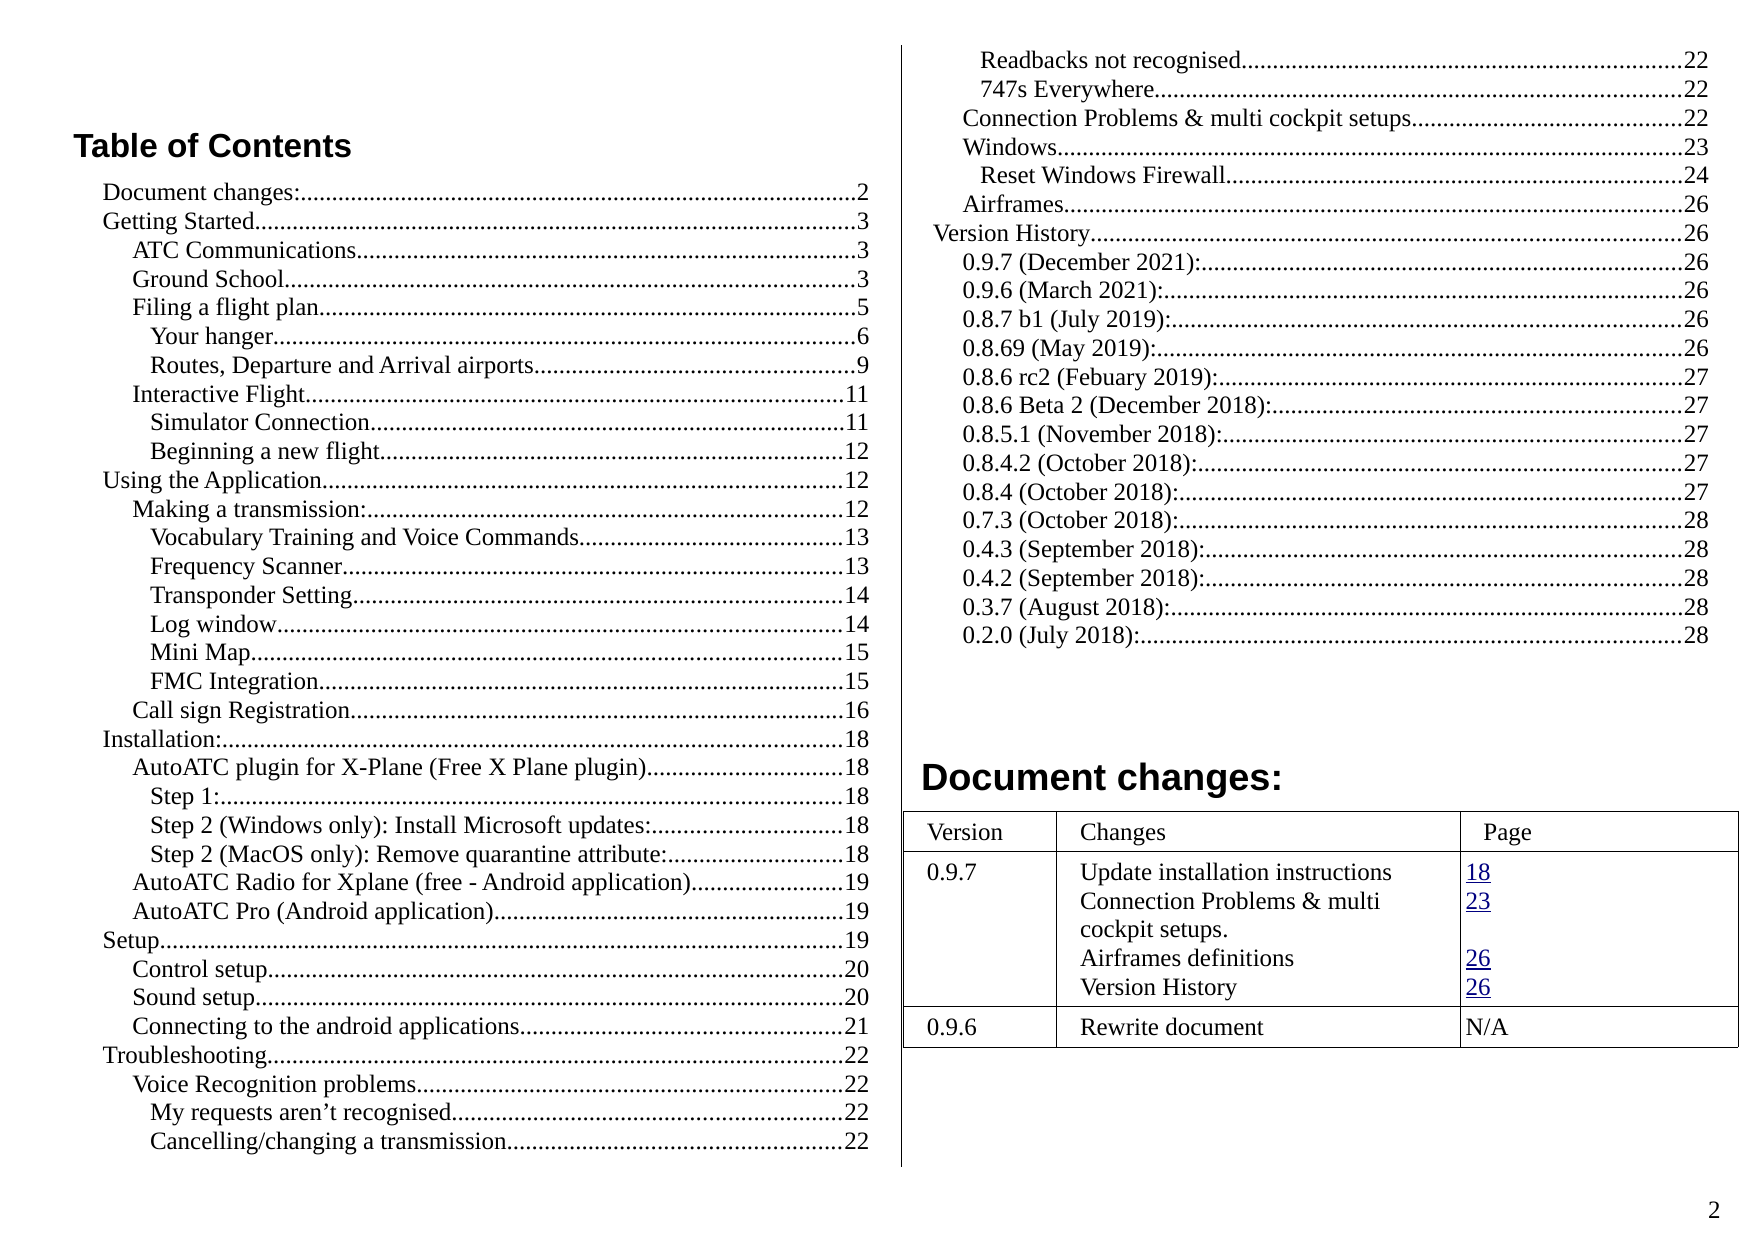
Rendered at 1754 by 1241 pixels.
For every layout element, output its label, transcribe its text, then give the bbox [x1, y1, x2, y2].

text Step 2 (MacOS only): Remove quarantine attribute: 18 [150, 839, 869, 867]
text Log window 14 [150, 609, 869, 637]
text 0.7.3 (October 2018): 28 [962, 505, 1708, 534]
text 0.4.3 (September 2018): 28 [962, 534, 1708, 563]
text Interactive Flight 11 [132, 379, 869, 407]
text Document changes: 2 [102, 177, 869, 206]
text Windows 23 [962, 132, 1708, 160]
table_cell N/A [1461, 1007, 1738, 1047]
text Your hanger 6 [150, 321, 869, 350]
text Routes, Departure and Arrival airports 9 [150, 350, 869, 379]
table_header Version [904, 812, 1056, 851]
subtitle Table of Contents [73, 126, 898, 165]
text Installation: 18 [102, 724, 869, 752]
text 0.8.5.1 (November 2018): 27 [962, 419, 1708, 448]
text 0.8.7 b1 (July 2019): 26 [962, 304, 1708, 333]
text Using the Application 12 [102, 465, 869, 494]
text Troubleshooting 22 [102, 1040, 869, 1069]
text 0.2.0 (July 2018): 28 [962, 620, 1708, 649]
table_cell Update installation instructions Connection Problems & multi cockpit setups. Airframes definitions Version History [1057, 852, 1460, 1006]
text 0.8.6 rc2 (Febuary 2019): 27 [962, 362, 1708, 390]
subtitle Document changes: [921, 755, 1738, 798]
text Beginning a new flight 12 [150, 436, 869, 465]
text Sound setup 20 [132, 982, 869, 1011]
text AutoATC Pro (Android application) 19 [132, 896, 869, 925]
text Voice Recognition problems 22 [132, 1069, 869, 1097]
text Setup 19 [102, 925, 869, 954]
text 0.4.2 (September 2018): 28 [962, 563, 1708, 592]
text 0.9.7 (December 2021): 26 [962, 247, 1708, 275]
text Version History 26 [933, 218, 1708, 247]
text 0.8.6 Beta 2 (December 2018): 27 [962, 390, 1708, 419]
text Making a transmission: 12 [132, 494, 869, 522]
text Connecting to the android applications 21 [132, 1011, 869, 1040]
text Airframes 26 [962, 189, 1708, 218]
text Reset Windows Firewall 24 [980, 160, 1708, 189]
text Control setup 20 [132, 954, 869, 982]
text ATC Communications 3 [132, 235, 869, 264]
text 0.9.6 (March 2021): 26 [962, 275, 1708, 304]
text Filing a flight plan 5 [132, 292, 869, 321]
text 0.8.4 (October 2018): 27 [962, 477, 1708, 505]
text My requests aren’t recognised 22 [150, 1097, 869, 1126]
text Transponder Setting 14 [150, 580, 869, 609]
text Simulator Connection 11 [150, 407, 869, 436]
table_header Changes [1057, 812, 1460, 851]
table_cell 18 23 26 26 [1461, 852, 1738, 1006]
text AutoATC plugin for X-Plane (Free X Plane plugin) 18 [132, 752, 869, 781]
text Step 1: 18 [150, 781, 869, 810]
text Readbacks not recognised 22 [980, 45, 1708, 74]
table_cell 0.9.6 [904, 1007, 1056, 1047]
text Vocabulary Training and Voice Commands 13 [150, 522, 869, 551]
text 0.8.4.2 (October 2018): 27 [962, 448, 1708, 477]
text AutoATC Radio for Xplane (free - Android application) 19 [132, 867, 869, 896]
text 747s Everywhere 22 [980, 74, 1708, 103]
text Getting Started 3 [102, 206, 869, 235]
text Connection Problems & multi cockpit setups. 22 [962, 103, 1708, 132]
text 0.3.7 (August 2018): 28 [962, 592, 1708, 620]
text Mini Map 15 [150, 637, 869, 666]
text Step 2 (Windows only): Install Microsoft updates: 18 [150, 810, 869, 839]
table_cell Rewrite document [1057, 1007, 1460, 1047]
table_header Page [1461, 812, 1738, 851]
text 0.8.69 (May 2019): 26 [962, 333, 1708, 362]
text FMC Integration 15 [150, 666, 869, 695]
text Ground School 3 [132, 264, 869, 292]
text Call sign Registration 16 [132, 695, 869, 724]
table_cell 0.9.7 [904, 852, 1056, 1006]
text Frequency Scanner 13 [150, 551, 869, 580]
text Cancelling/changing a transmission 22 [150, 1126, 869, 1155]
